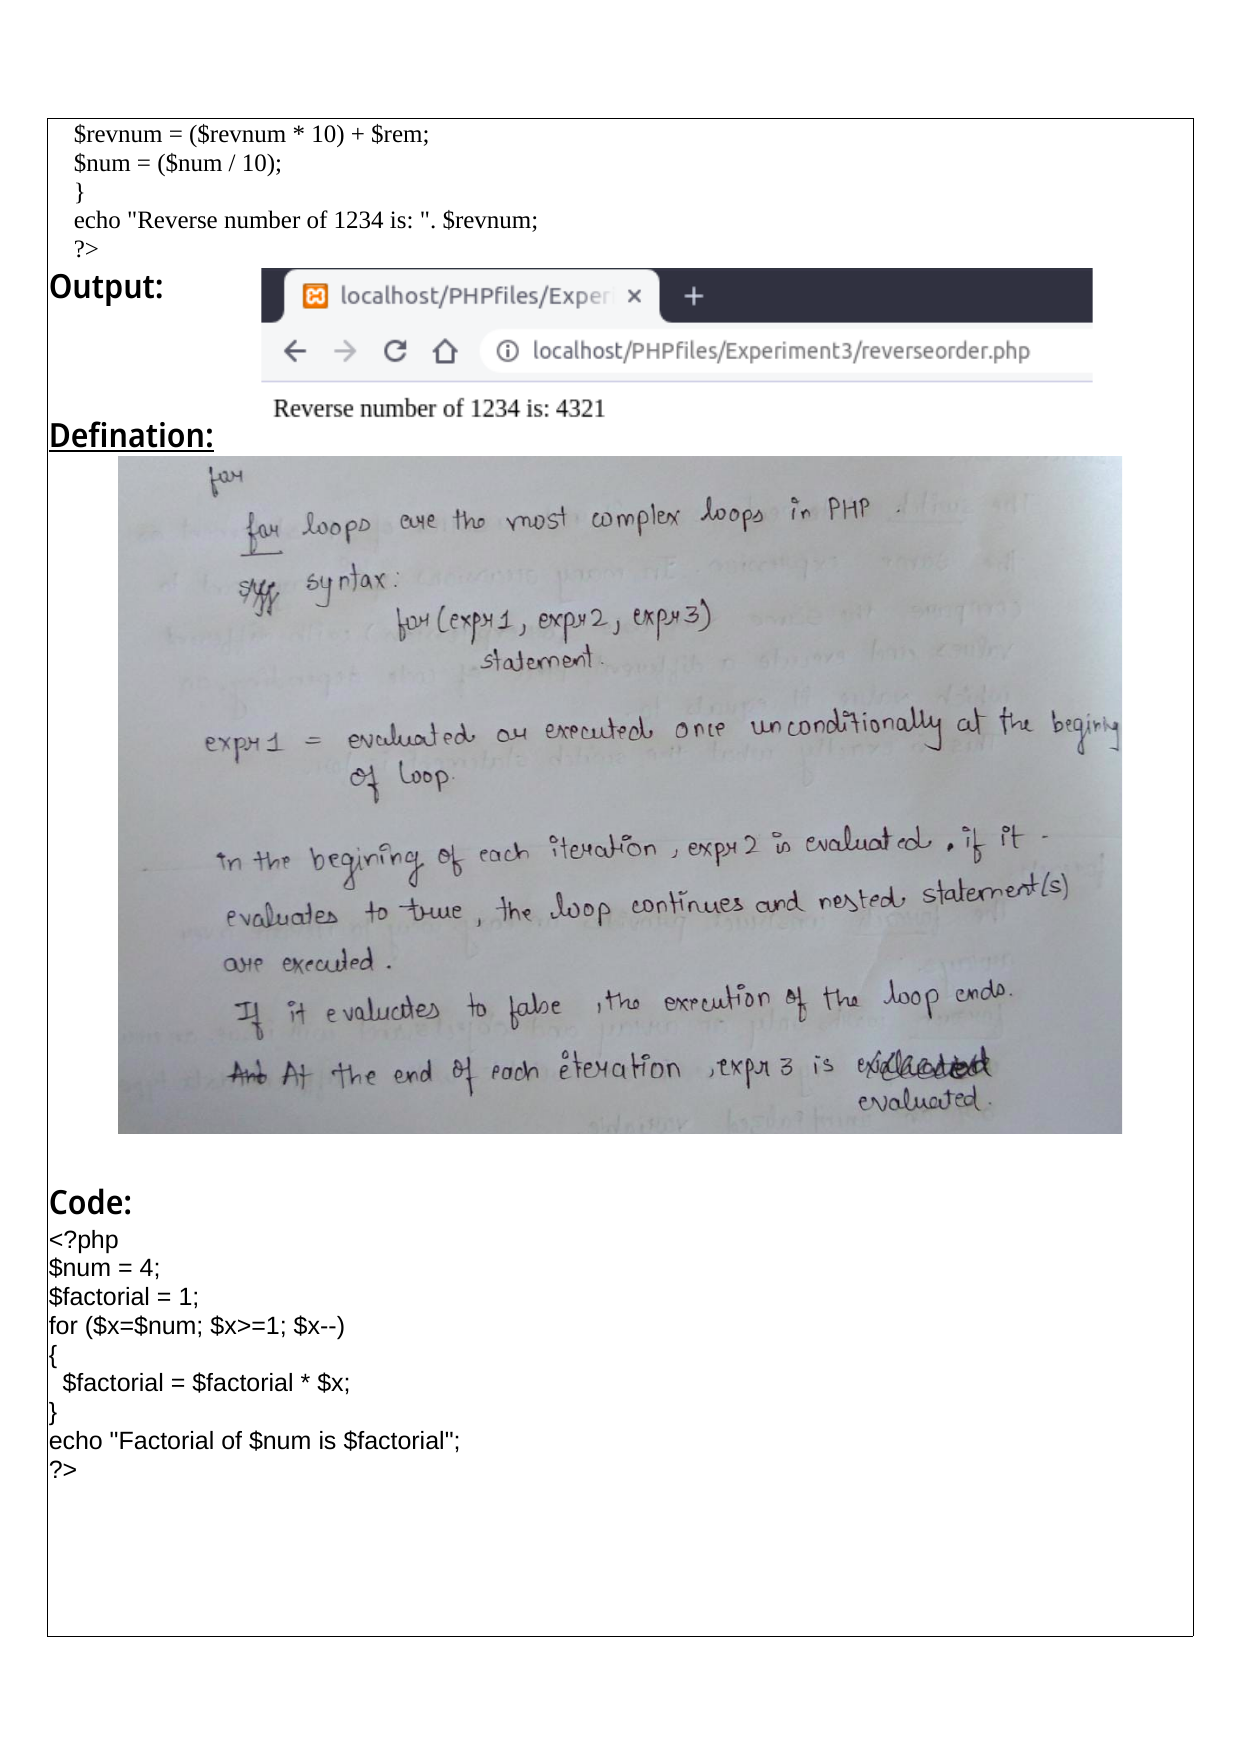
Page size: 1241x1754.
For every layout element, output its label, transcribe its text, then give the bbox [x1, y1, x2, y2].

text Code: [48, 1179, 1192, 1224]
text Defination: [48, 411, 1192, 457]
picture [118, 456, 1123, 1134]
table_header $revnum = ($revnum * 10) + $rem; $num = ($num / 10); } echo "Reverse number of 1234 is: ". $revnum; ?> [49, 119, 1192, 263]
picture [261, 268, 1093, 426]
text Output: [48, 263, 1192, 308]
table_header <?php $num = 4; $factorial = 1; for ($x=$num; $x>=1; $x--) { $factorial = $factorial * $x; } echo "Factorial of $num is $factorial"; ?> [49, 1225, 1192, 1483]
